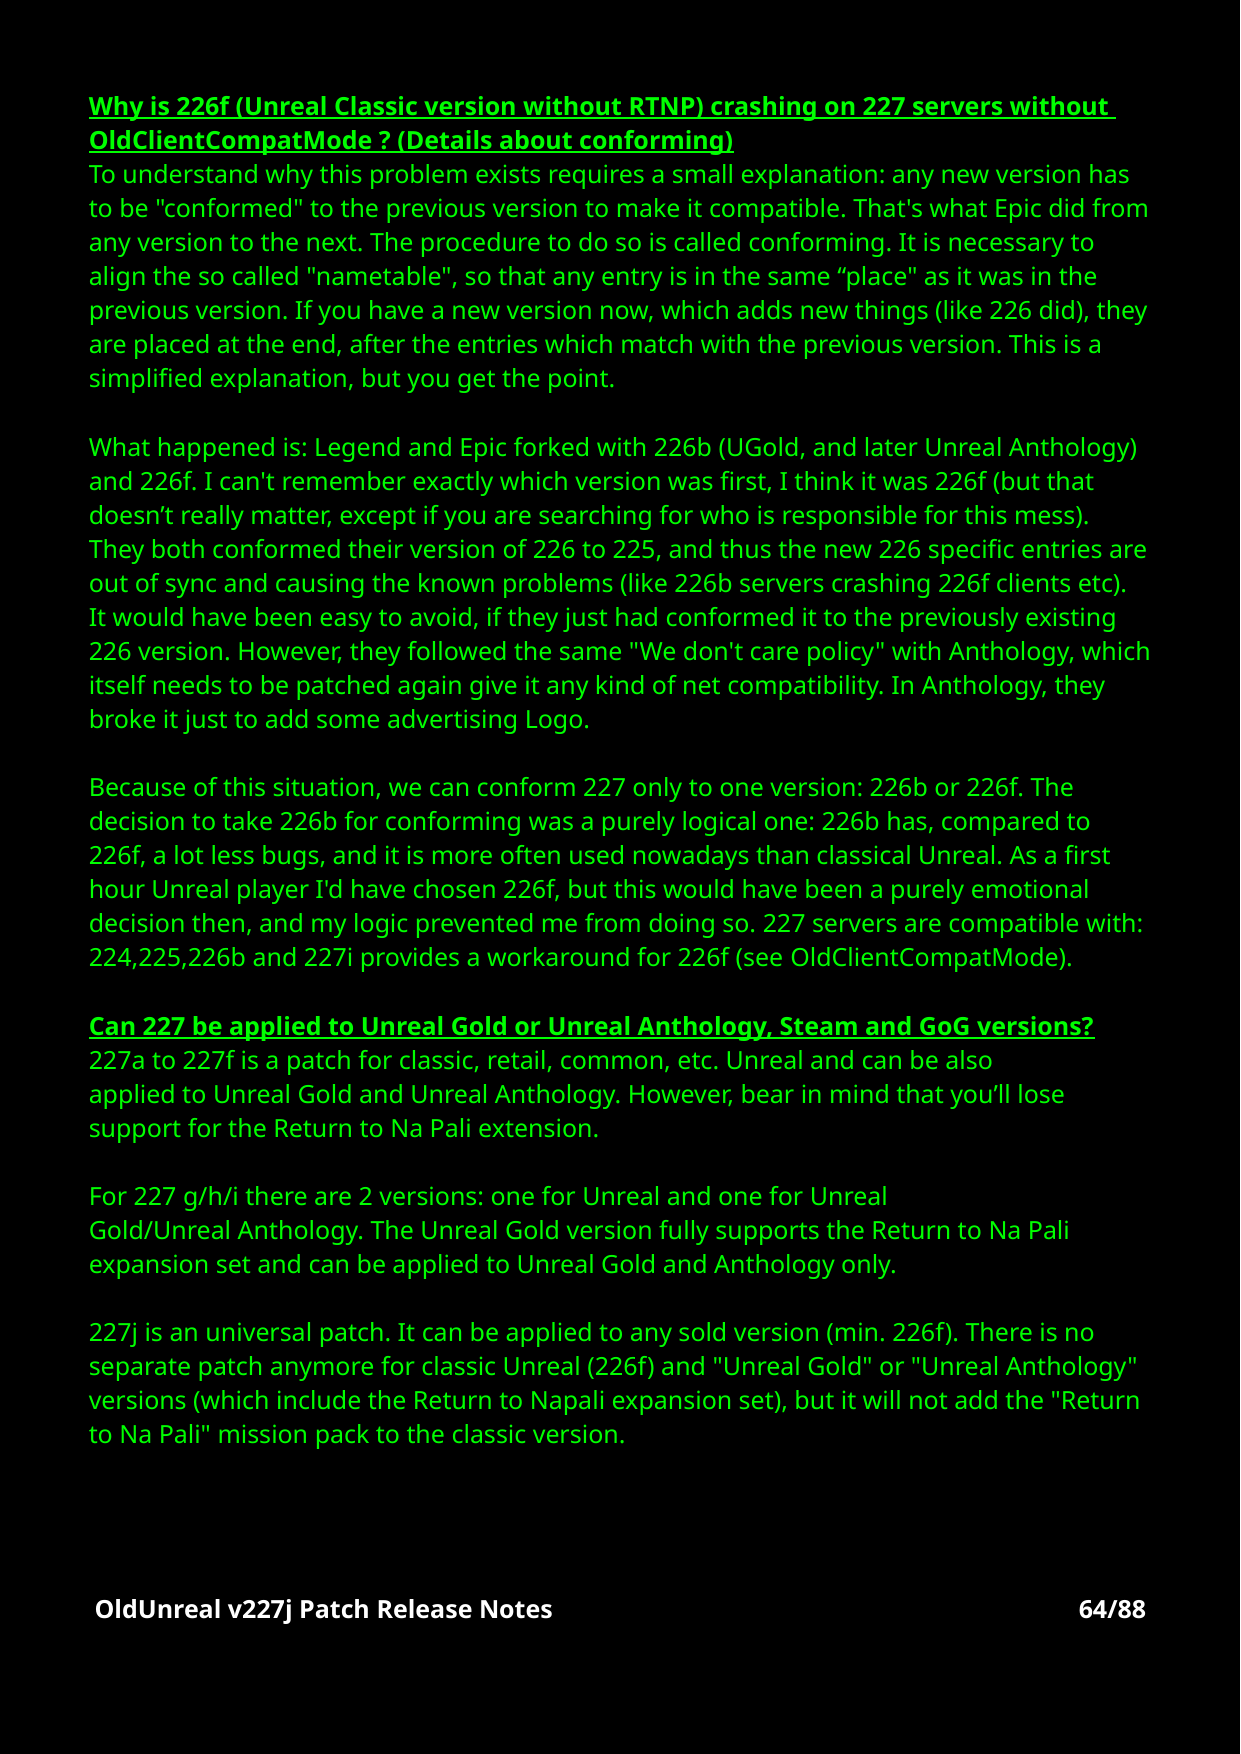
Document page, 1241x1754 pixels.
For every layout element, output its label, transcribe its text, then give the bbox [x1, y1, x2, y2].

text Why is 226f (Unreal Classic version without RTNP) crashing on 227 servers without OldClientCompatMode ? (Details about conforming) [88, 88, 1152, 157]
text Because of this situation, we can conform 227 only to one version: 226b or 226f. The decision to take 226b for conforming was a purely logical one: 226b has, compared to 226f, a lot less bugs, and it is more often used nowadays than classical Unreal. As a first hour Unreal player I'd have chosen 226f, but this would have been a purely emotional decision then, and my logic prevented me from doing so. 227 servers are compatible with: 224,225,226b and 227i provides a workaround for 226f (see OldClientCompatMode). [88, 770, 1152, 974]
text Can 227 be applied to Unreal Gold or Unreal Anthology, Steam and GoG versions? [88, 1008, 1152, 1042]
text For 227 g/h/i there are 2 versions: one for Unreal and one for Unreal [88, 1178, 1152, 1213]
text To understand why this problem exists requires a small explanation: any new version has to be "conformed" to the previous version to make it compatible. That's what Epic did from any version to the next. The procedure to do so is called conforming. It is necessary to align the so called "nametable", so that any entry is in the same “place" as it was in the previous version. If you have a new version now, which adds new things (like 226 did), they are placed at the end, after the entries which match with the previous version. This is a simplified explanation, but you get the point. [88, 157, 1152, 395]
text 227a to 227f is a patch for classic, retail, common, etc. Unreal and can be also [88, 1042, 1152, 1076]
text What happened is: Legend and Epic forked with 226b (UGold, and later Unreal Anthology) and 226f. I can't remember exactly which version was first, I think it was 226f (but that doesn’t really matter, except if you are searching for who is responsible for this mess). They both conformed their version of 226 to 225, and thus the new 226 specific entries are out of sync and causing the known problems (like 226b servers crashing 226f clients etc). It would have been easy to avoid, if they just had conformed it to the previously existing 226 version. However, they followed the same "We don't care policy" with Anthology, which itself needs to be patched again give it any kind of net compatibility. In Anthology, they broke it just to add some advertising Logo. [88, 429, 1152, 736]
text Gold/Unreal Anthology. The Unreal Gold version fully supports the Return to Na Pali expansion set and can be applied to Unreal Gold and Anthology only. [88, 1213, 1152, 1281]
text applied to Unreal Gold and Unreal Anthology. However, bear in mind that you’ll lose [88, 1076, 1152, 1110]
text support for the Return to Na Pali extension. [88, 1110, 1152, 1144]
text 227j is an universal patch. It can be applied to any sold version (min. 226f). There is no separate patch anymore for classic Unreal (226f) and "Unreal Gold" or "Unreal Anthology" versions (which include the Return to Napali expansion set), but it will not add the "Return to Na Pali" mission pack to the classic version. [88, 1315, 1152, 1451]
